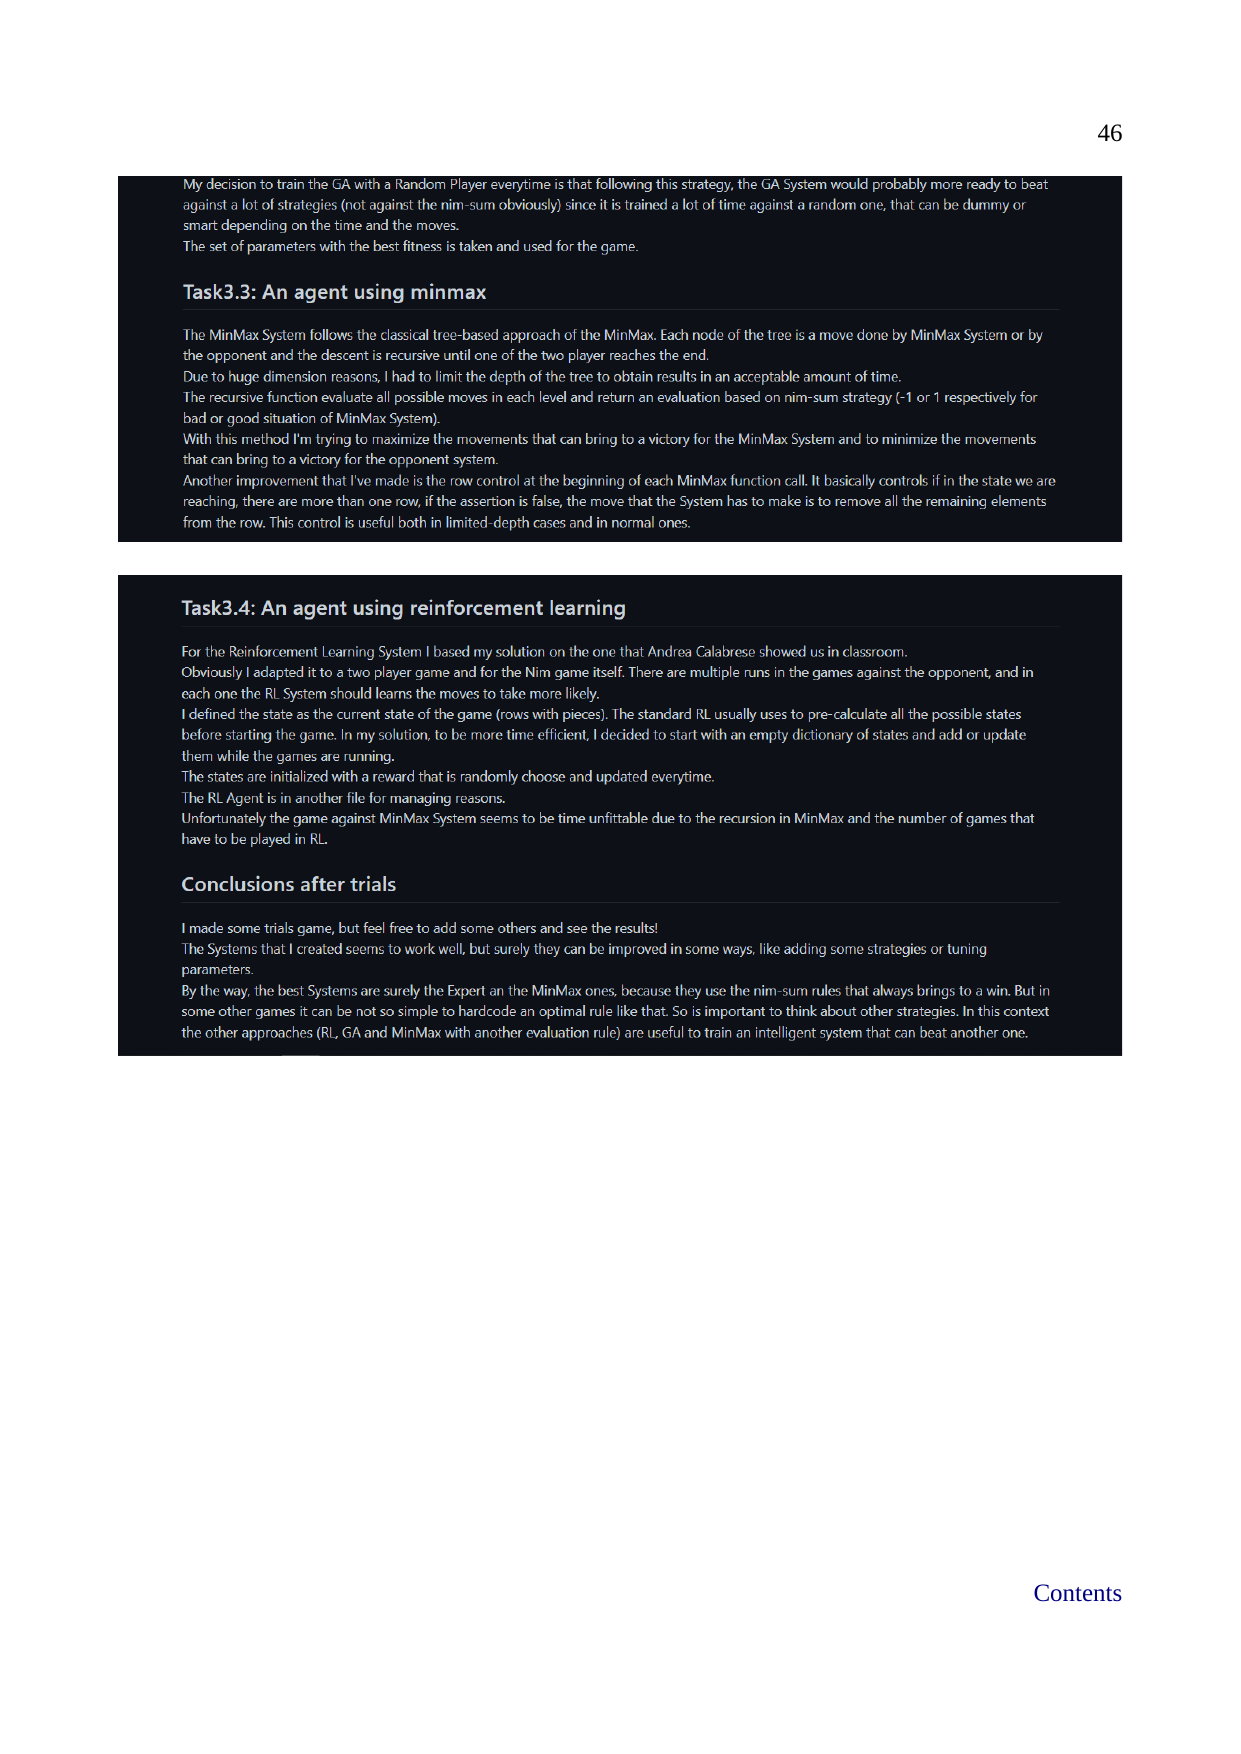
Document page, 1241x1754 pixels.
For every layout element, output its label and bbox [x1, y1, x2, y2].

picture [118, 176, 1123, 542]
picture [118, 575, 1123, 1056]
